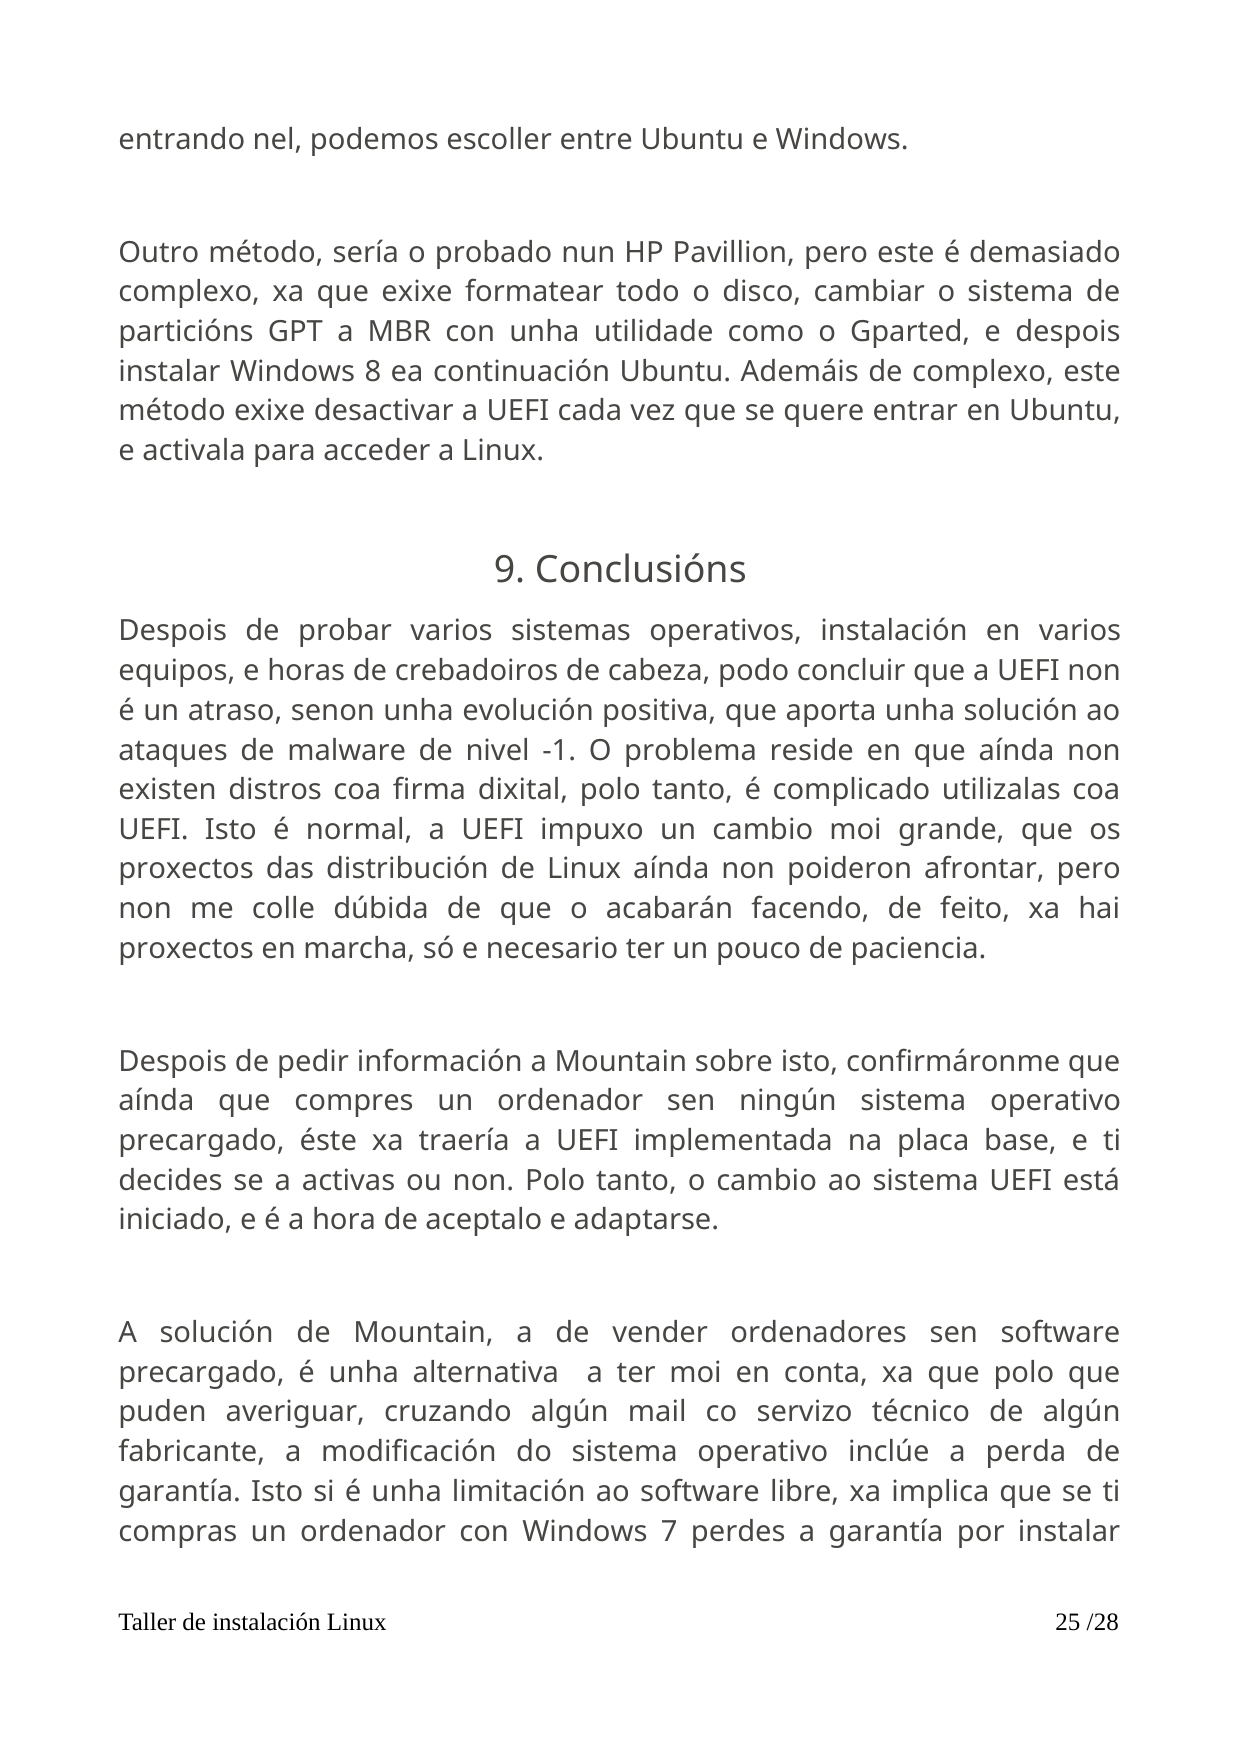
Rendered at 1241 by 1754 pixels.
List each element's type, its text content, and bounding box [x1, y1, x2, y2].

text Despois de probar varios sistemas operativos, instalación en varios equipos, e horas de crebadoiros de cabeza, podo concluir que a UEFI non é un atraso, senon unha evolución positiva, que aporta unha solución ao ataques de malware de nivel -1. O problema reside en que aínda non existen distros coa firma dixital, polo tanto, é complicado utilizalas coa UEFI. Isto é normal, a UEFI impuxo un cambio moi grande, que os proxectos das distribución de Linux aínda non poideron afrontar, pero non me colle dúbida de que o acabarán facendo, de feito, xa hai proxectos en marcha, só e necesario ter un pouco de paciencia. [118, 610, 1122, 967]
text 9. Conclusións [118, 542, 1122, 593]
text A solución de Mountain, a de vender ordenadores sen software precargado, é unha alternativa a ter moi en conta, xa que polo que puden averiguar, cruzando algún mail co servizo técnico de algún fabricante, a modificación do sistema operativo inclúe a perda de garantía. Isto si é unha limitación ao software libre, xa implica que se ti compras un ordenador con Windows 7 perdes a garantía por instalar [118, 1311, 1122, 1549]
text Outro método, sería o probado nun HP Pavillion, pero este é demasiado complexo, xa que exixe formatear todo o disco, cambiar o sistema de particións GPT a MBR con unha utilidade como o Gparted, e despois instalar Windows 8 ea continuación Ubuntu. Ademáis de complexo, este método exixe desactivar a UEFI cada vez que se quere entrar en Ubuntu, e activala para acceder a Linux. [118, 231, 1122, 469]
text Despois de pedir información a Mountain sobre isto, confirmáronme que aínda que compres un ordenador sen ningún sistema operativo precargado, éste xa traería a UEFI implementada na placa base, e ti decides se a activas ou non. Polo tanto, o cambio ao sistema UEFI está iniciado, e é a hora de aceptalo e adaptarse. [118, 1040, 1122, 1238]
text entrando nel, podemos escoller entre Ubuntu e Windows. [118, 118, 1122, 158]
